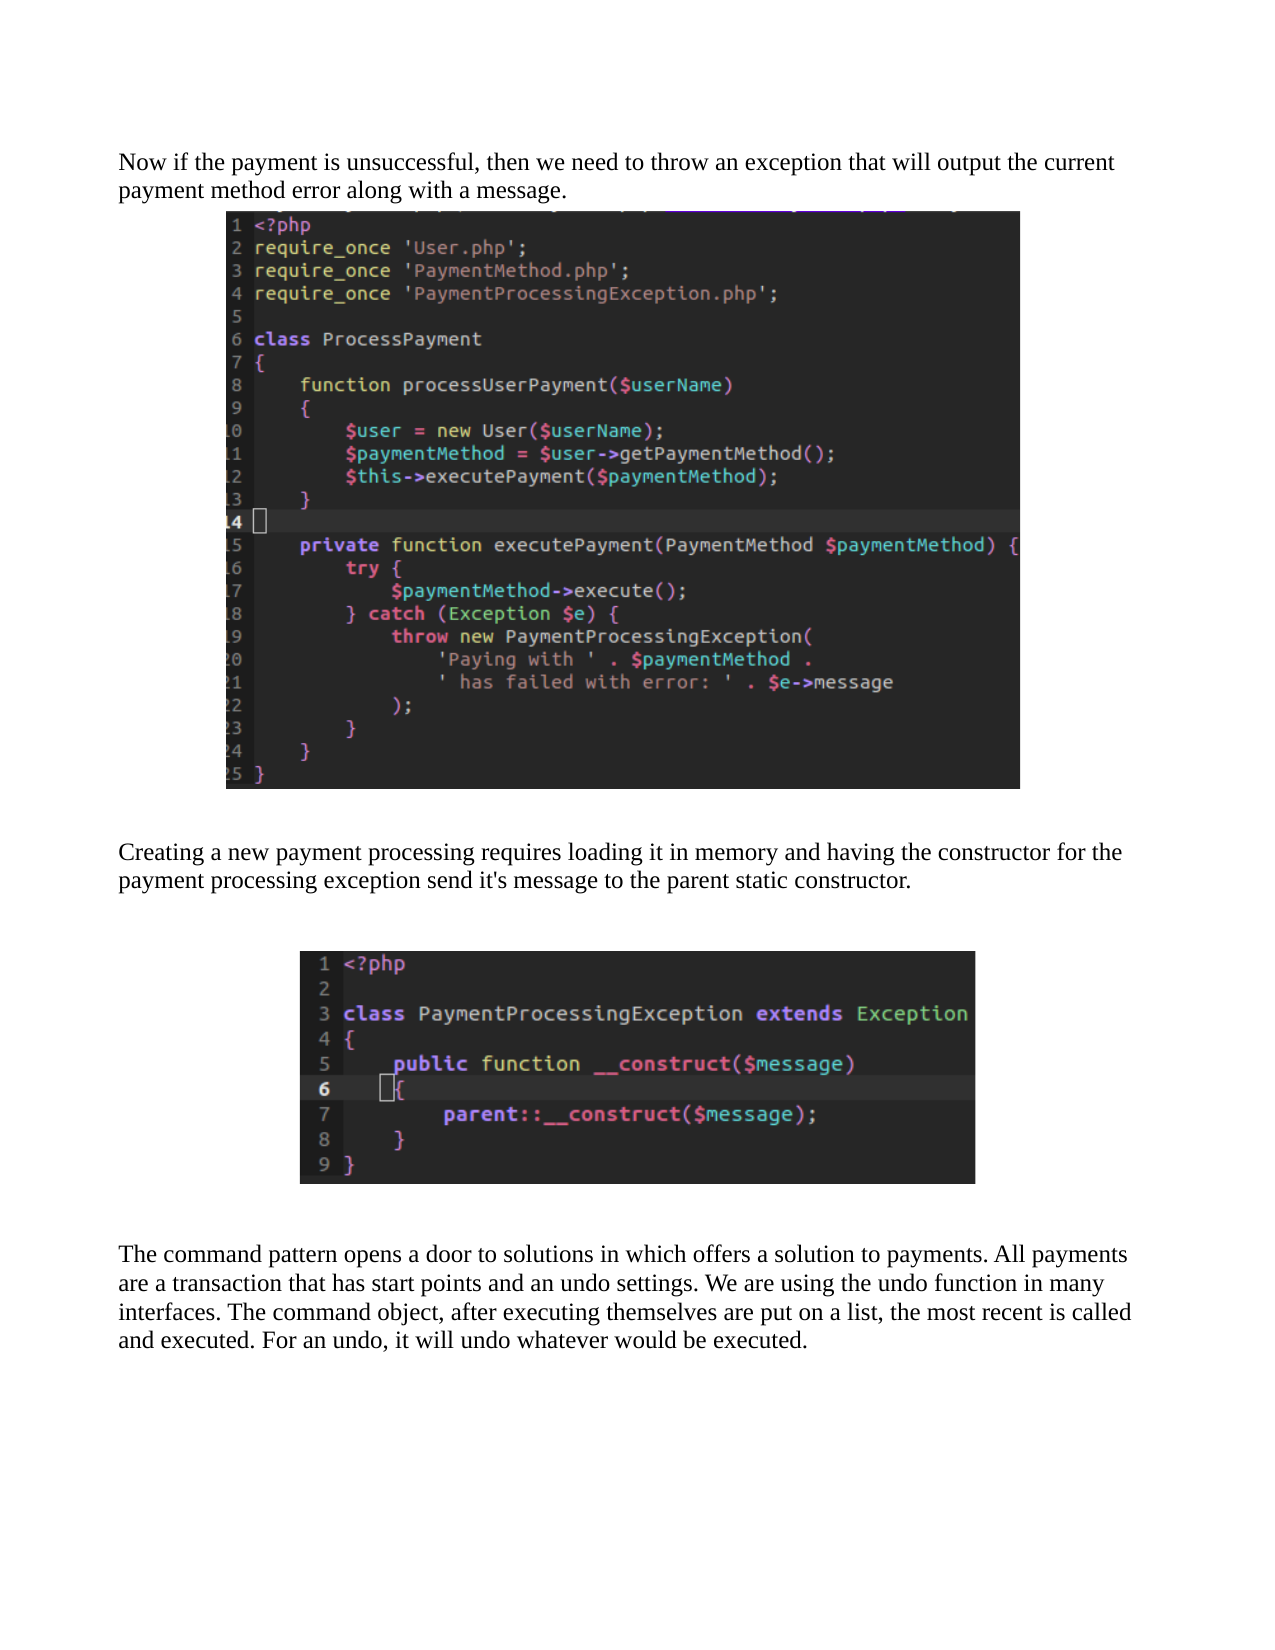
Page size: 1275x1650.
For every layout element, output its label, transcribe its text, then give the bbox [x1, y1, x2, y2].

picture [299, 951, 976, 1184]
text Now if the payment is unsuccessful, then we need to throw an exception that will output the current payment method error along with a message. [118, 147, 1157, 204]
picture [226, 211, 1021, 789]
text Creating a new payment processing requires loading it in memory and having the constructor for the payment processing exception send it's message to the parent static constructor. [118, 837, 1157, 894]
text The command pattern opens a door to solutions in which offers a solution to payments. All payments are a transaction that has start points and an undo settings. We are using the undo function in many interfaces. The command object, after executing themselves are put on a list, the most recent is called and executed. For an undo, it will undo whatever would be executed. [118, 1239, 1157, 1354]
